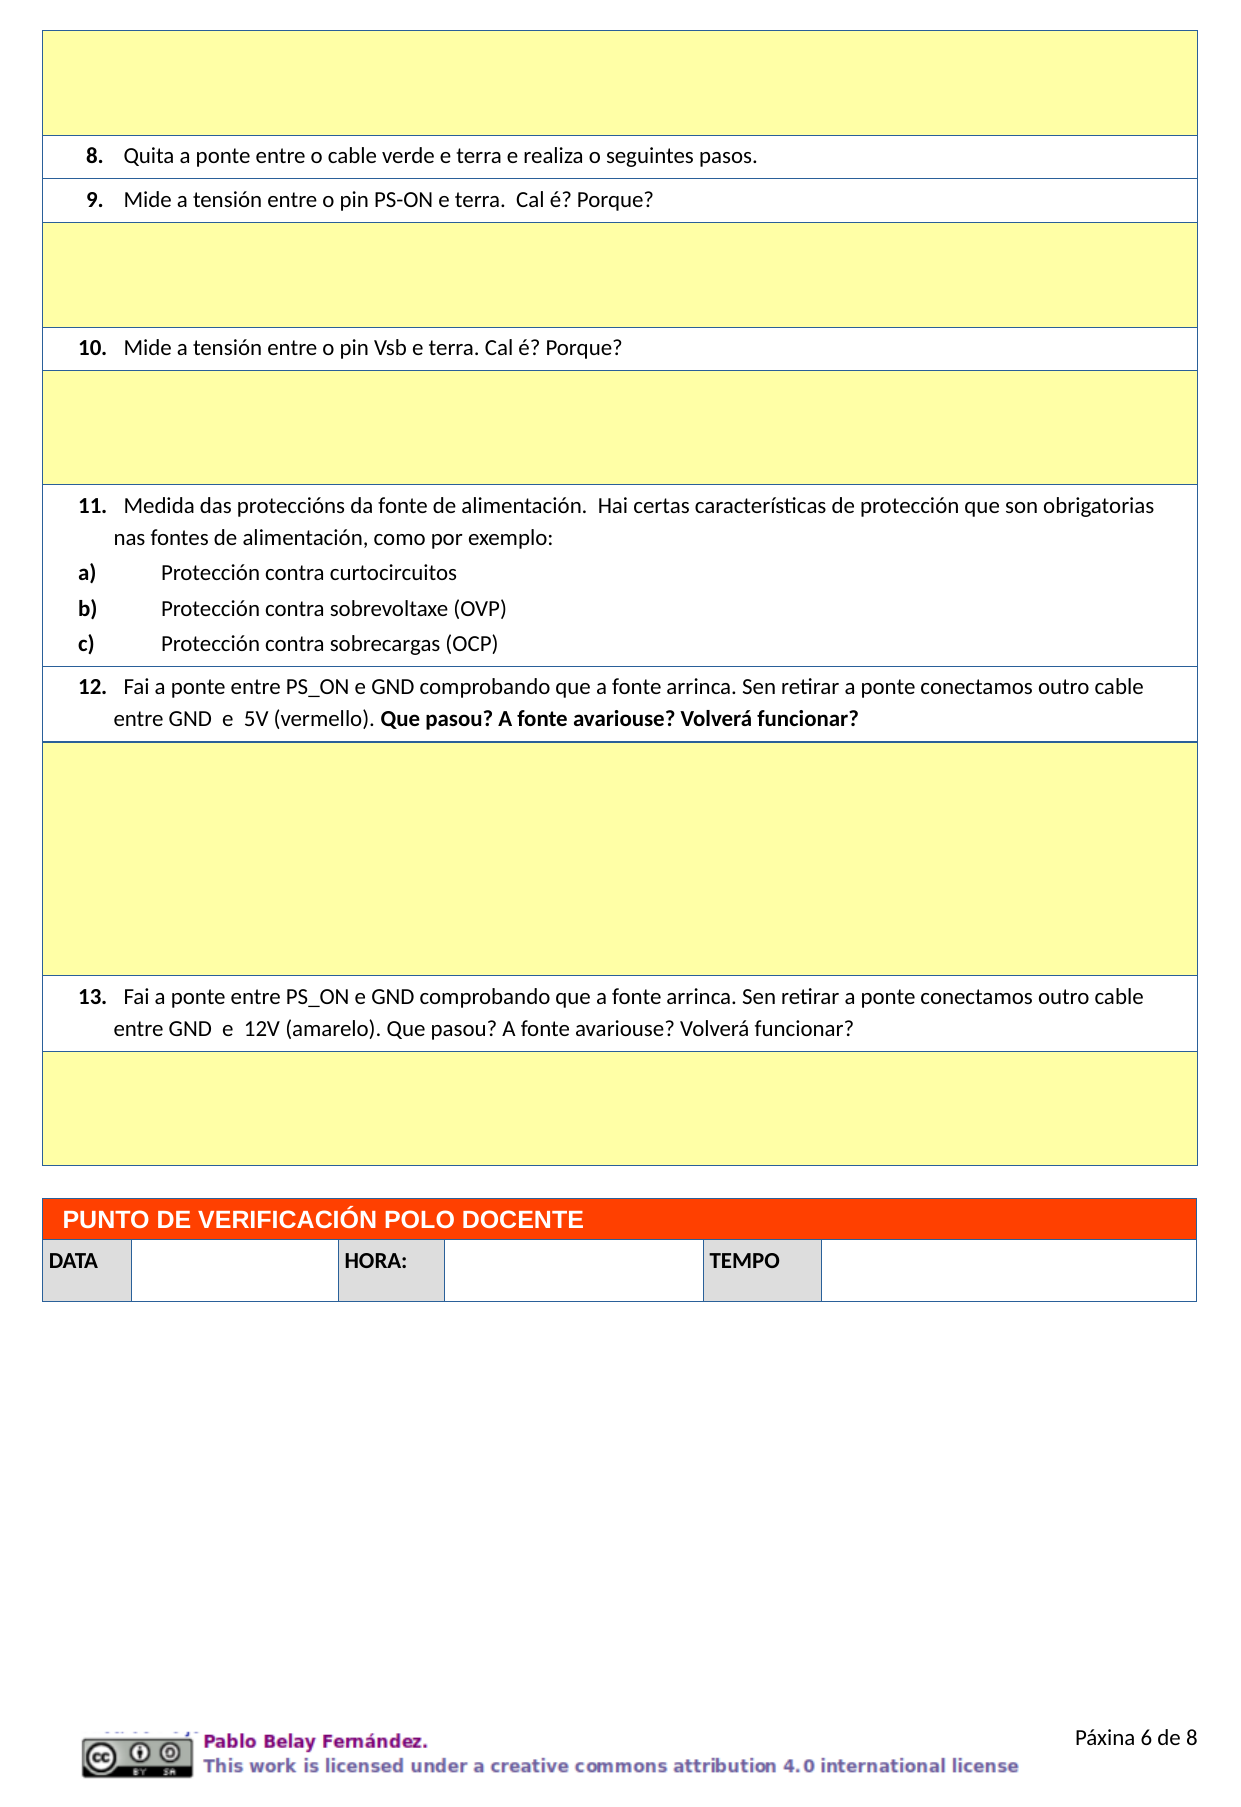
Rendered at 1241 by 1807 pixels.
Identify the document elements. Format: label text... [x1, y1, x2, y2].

table_cell [43, 31, 1197, 135]
table_cell Mide a tensión entre o pin Vsb e terra. Cal é? Porque? [43, 328, 1197, 370]
table_cell [445, 1240, 703, 1301]
table_cell [43, 371, 1197, 484]
table_cell HORA: [339, 1240, 444, 1301]
table_cell [132, 1240, 338, 1301]
table_cell DATA [43, 1240, 131, 1301]
table_cell [43, 223, 1197, 327]
table_cell [43, 1052, 1197, 1165]
table_cell Fai a ponte entre PS_ON e GND comprobando que a fonte arrinca. Sen retirar a ponte conectamos outro cable entre GND e 5V (vermello). Que pasou? A fonte avariouse? Volverá funcionar? [43, 667, 1197, 741]
table_cell Medida das proteccións da fonte de alimentación. Hai certas características de protección que son obrigatorias nas fontes de alimentación, como por exemplo: Protección contra curtocircuitos Protección contra sobrevoltaxe (OVP) Protección contra sobrecargas (OCP) [43, 485, 1197, 666]
table_cell TEMPO [704, 1240, 821, 1301]
table_cell [43, 743, 1197, 975]
picture [65, 1722, 1035, 1787]
table_cell Mide a tensión entre o pin PS-ON e terra. Cal é? Porque? [43, 179, 1197, 222]
table_header PUNTO DE VERIFICACIÓN POLO DOCENTE [43, 1199, 1196, 1239]
table_cell [822, 1240, 1196, 1301]
table_cell Quita a ponte entre o cable verde e terra e realiza o seguintes pasos. [43, 136, 1197, 178]
table_cell Fai a ponte entre PS_ON e GND comprobando que a fonte arrinca. Sen retirar a ponte conectamos outro cable entre GND e 12V (amarelo). Que pasou? A fonte avariouse? Volverá funcionar? [43, 976, 1197, 1051]
